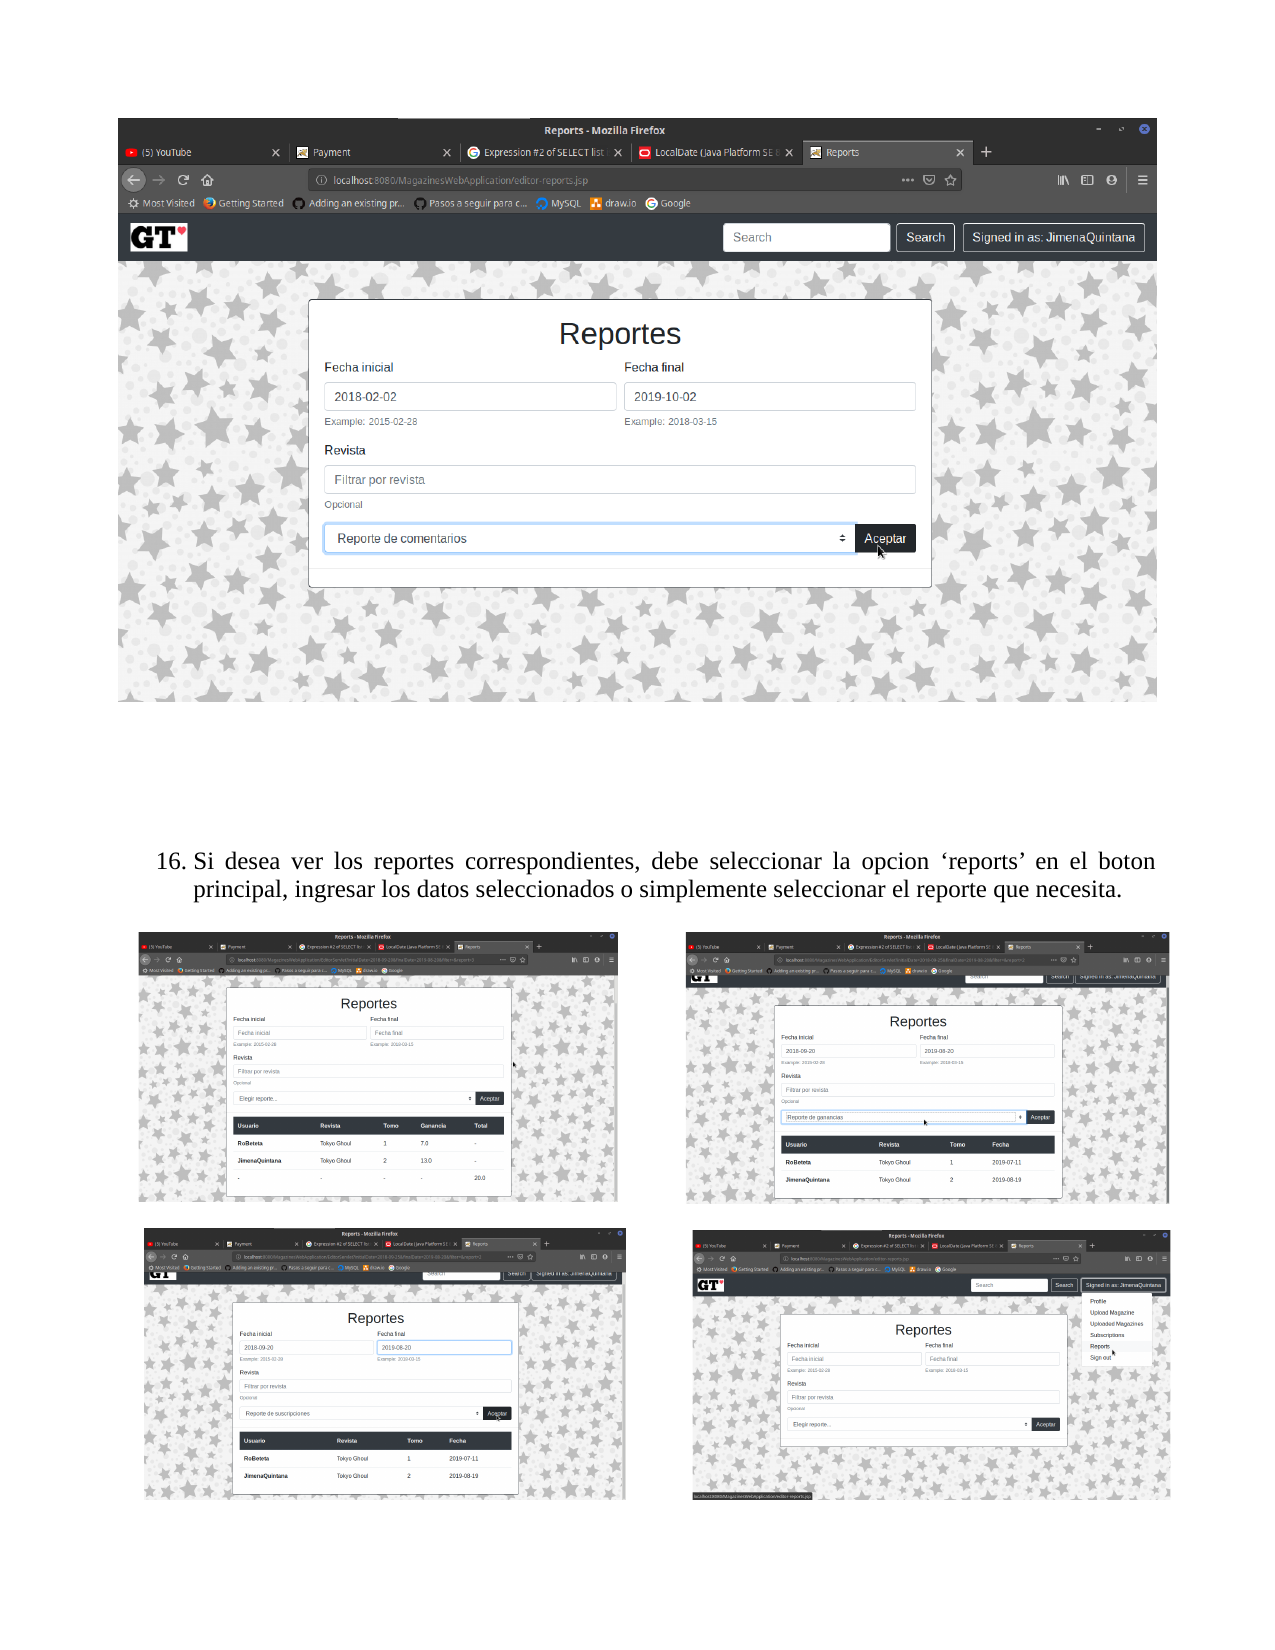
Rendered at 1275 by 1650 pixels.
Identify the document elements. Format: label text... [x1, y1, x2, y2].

picture [685, 932, 1170, 1204]
picture [138, 932, 618, 1202]
picture [144, 1228, 626, 1500]
list Si desea ver los reportes correspondientes, debe seleccionar la opcion ‘reports’ en el boton principal, ingresar los datos seleccionados o simplemente seleccionar el reporte que necesita. [156, 846, 1157, 903]
picture [118, 118, 1157, 702]
picture [692, 1230, 1171, 1500]
